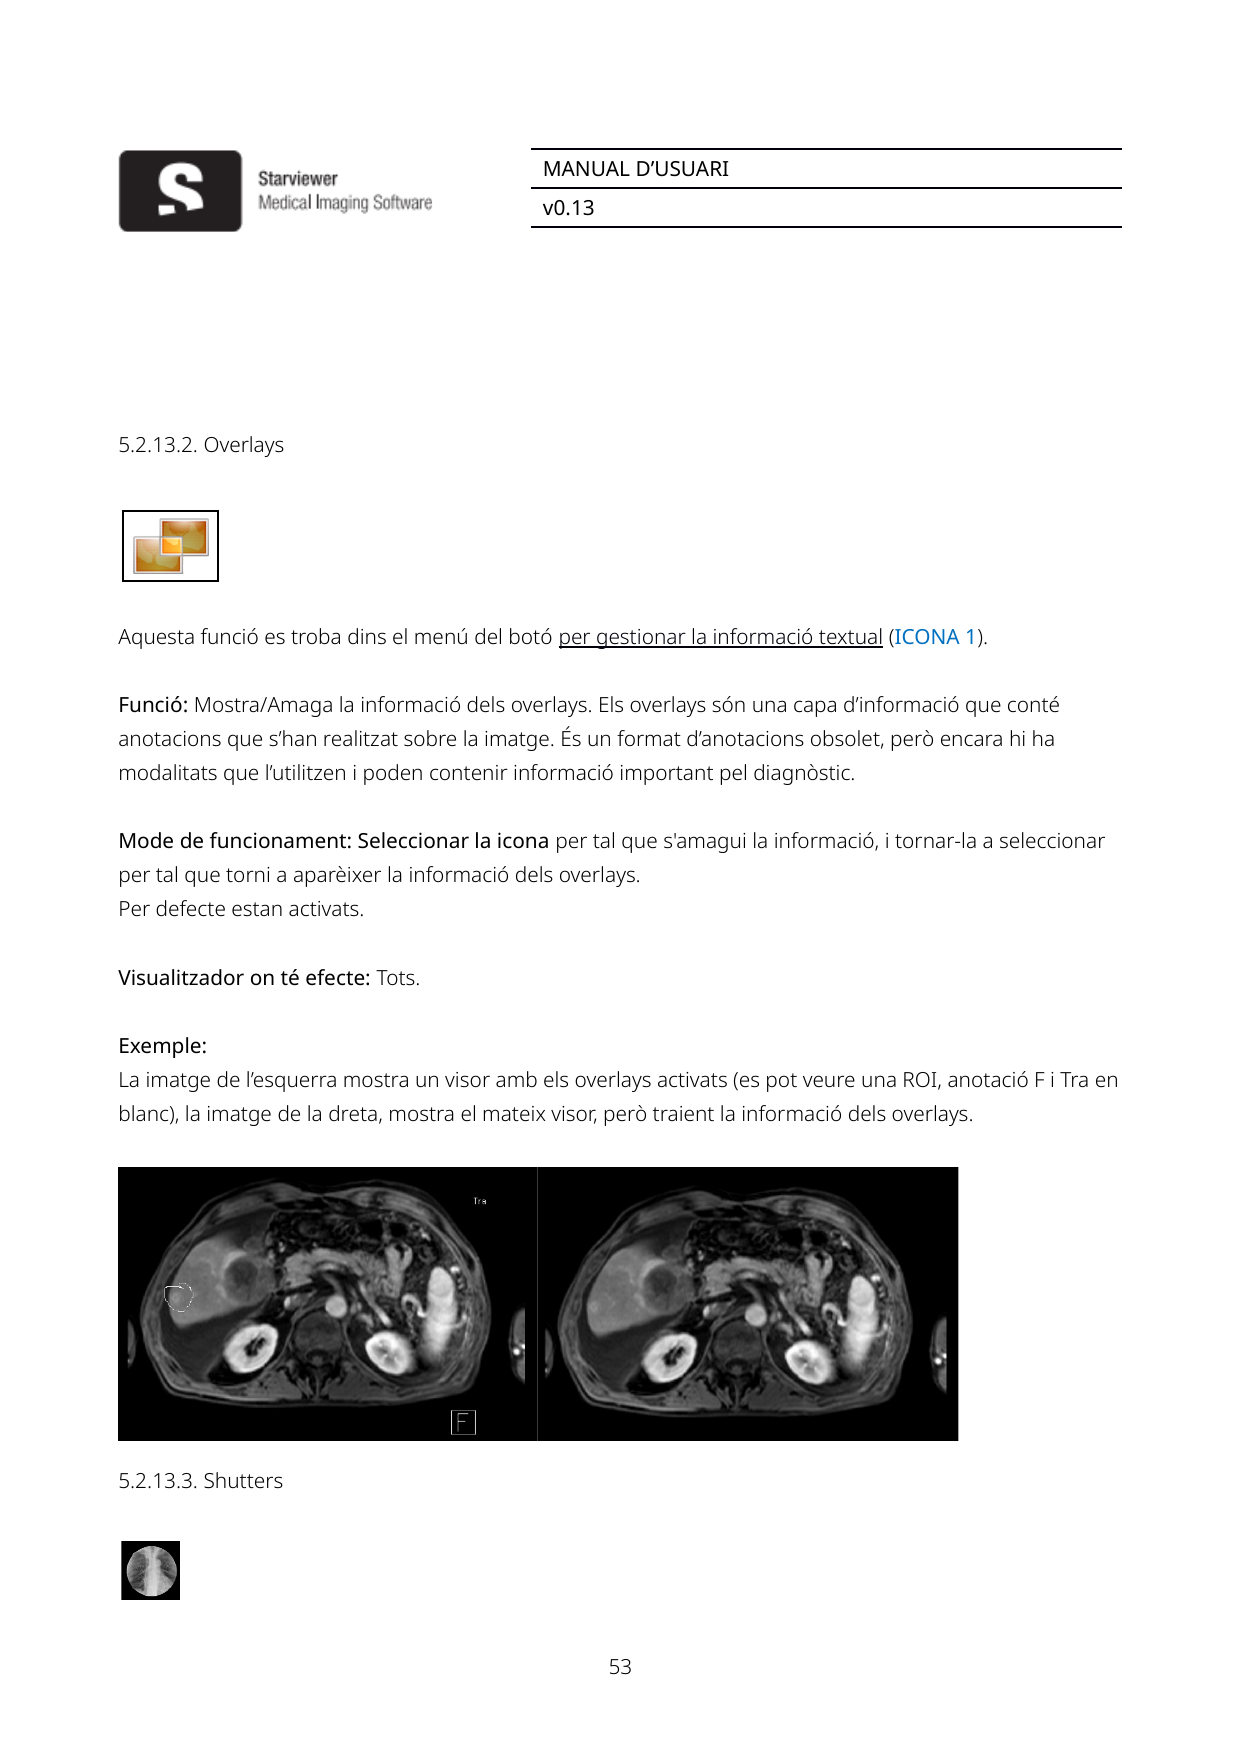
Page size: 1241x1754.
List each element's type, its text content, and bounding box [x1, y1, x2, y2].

text La imatge de l’esquerra mostra un visor amb els overlays activats (es pot veure una ROI, anotació F i Tra en blanc), la imatge de la dreta, mostra el mateix visor, però traient la informació dels overlays. [118, 1065, 1122, 1127]
subtitle Overlays [118, 430, 1122, 459]
text Aquesta funció es troba dins el menú del botó per gestionar la informació textual (ICONA 1). [118, 622, 1122, 651]
picture [118, 1167, 959, 1441]
picture [121, 1541, 180, 1600]
picture [135, 520, 206, 572]
text Per defecte estan activats. [118, 894, 1122, 923]
text Visualitzador on té efecte: Tots. [118, 963, 1122, 991]
text Mode de funcionament: Seleccionar la icona per tal que s'amagui la informació, i tornar-la a seleccionar per tal que torni a aparèixer la informació dels overlays. [118, 826, 1122, 889]
subtitle Shutters [118, 1466, 1122, 1495]
text Funció: Mostra/Amaga la informació dels overlays. Els overlays són una capa d’informació que conté anotacions que s’han realitzat sobre la imatge. És un format d’anotacions obsolet, però encara hi ha modalitats que l’utilitzen i poden contenir informació important pel diagnòstic. [118, 690, 1122, 787]
text Exemple: [118, 1031, 1122, 1059]
